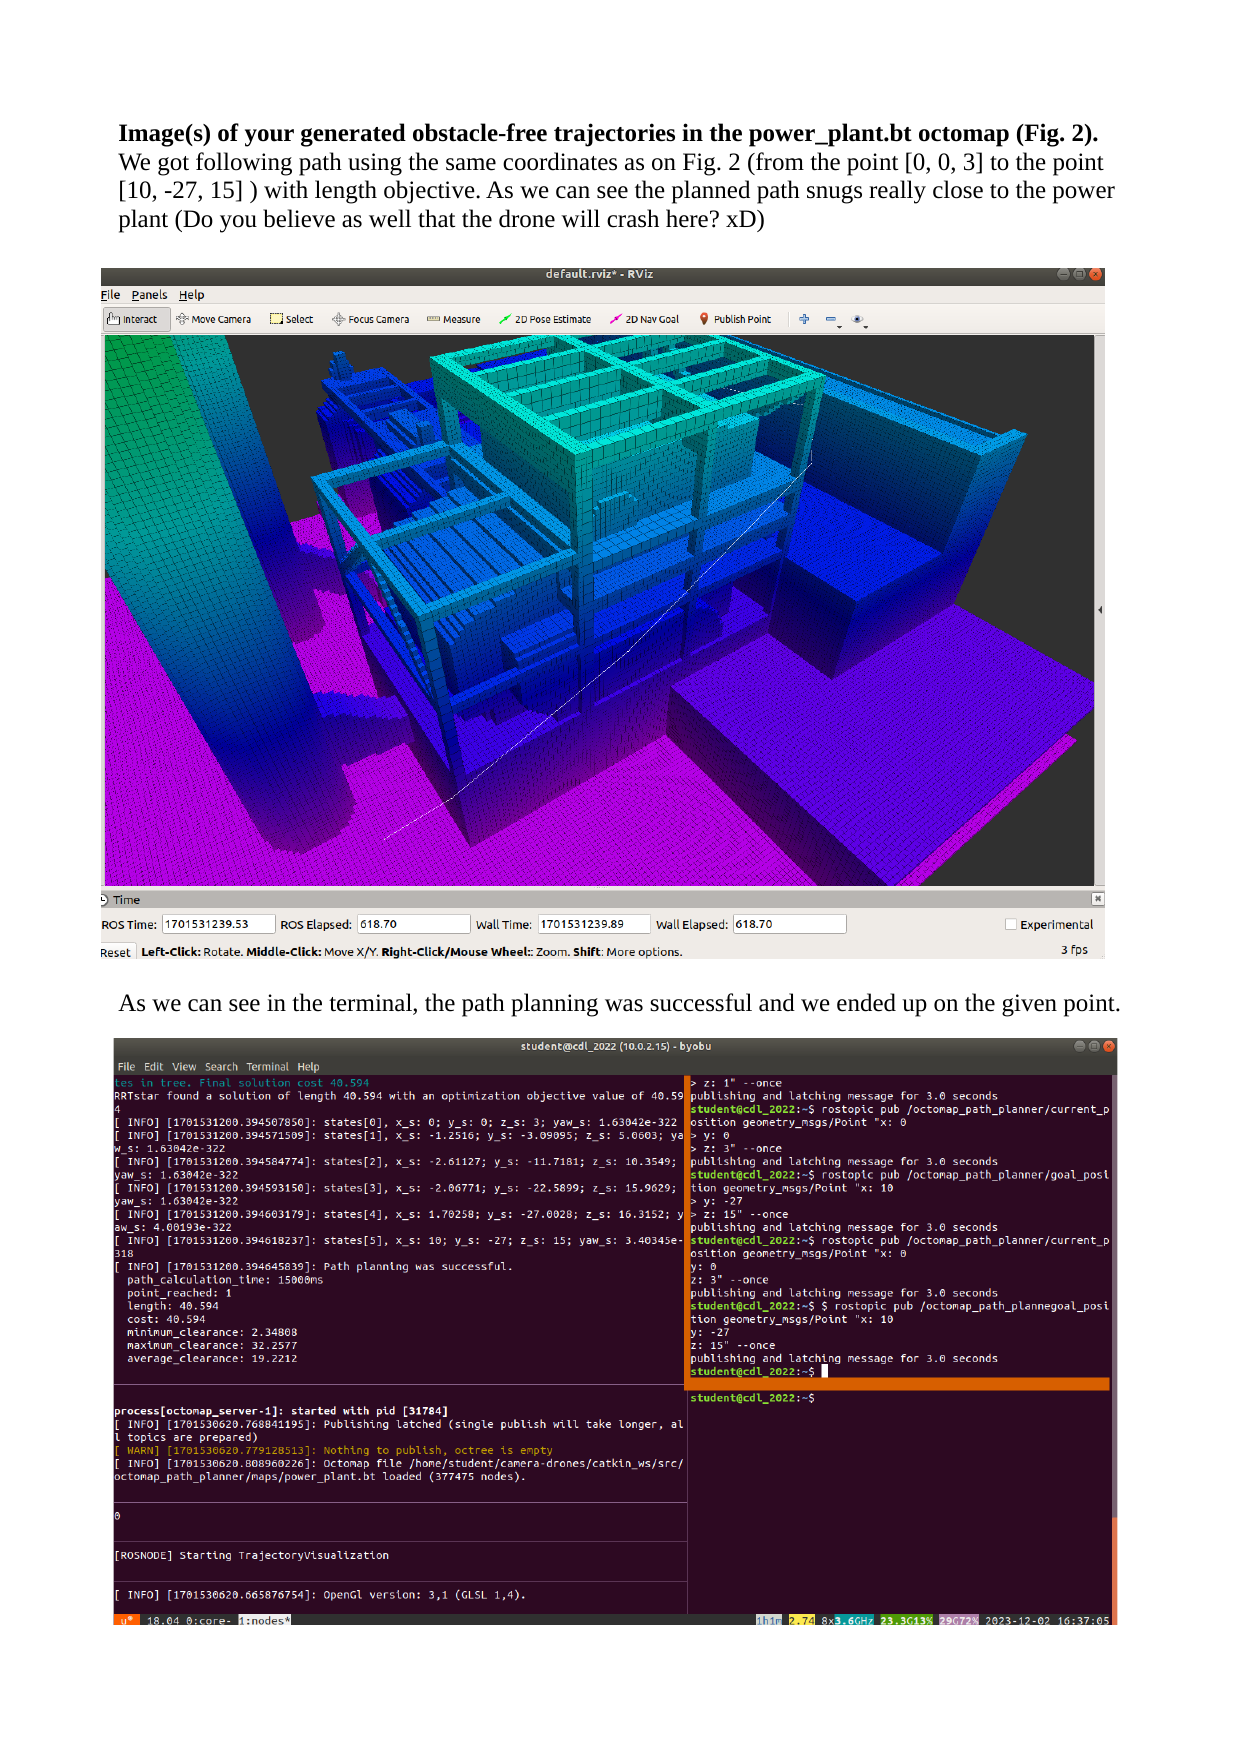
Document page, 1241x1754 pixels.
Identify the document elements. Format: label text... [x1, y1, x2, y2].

text Image(s) of your generated obstacle-free trajectories in the power_plant.bt octomap (Fig. 2). [118, 118, 1122, 147]
picture [113, 1038, 1118, 1625]
text We got following path using the same coordinates as on Fig. 2 (from the point [0, 0, 3] to the point [10, -27, 15] ) with length objective. As we can see the planned path snugs really close to the power plant (Do you believe as well that the drone will crash here? xD) [118, 147, 1122, 233]
picture [101, 268, 1105, 959]
text As we can see in the terminal, the path planning was successful and we ended up on the given point. [118, 988, 1122, 1017]
